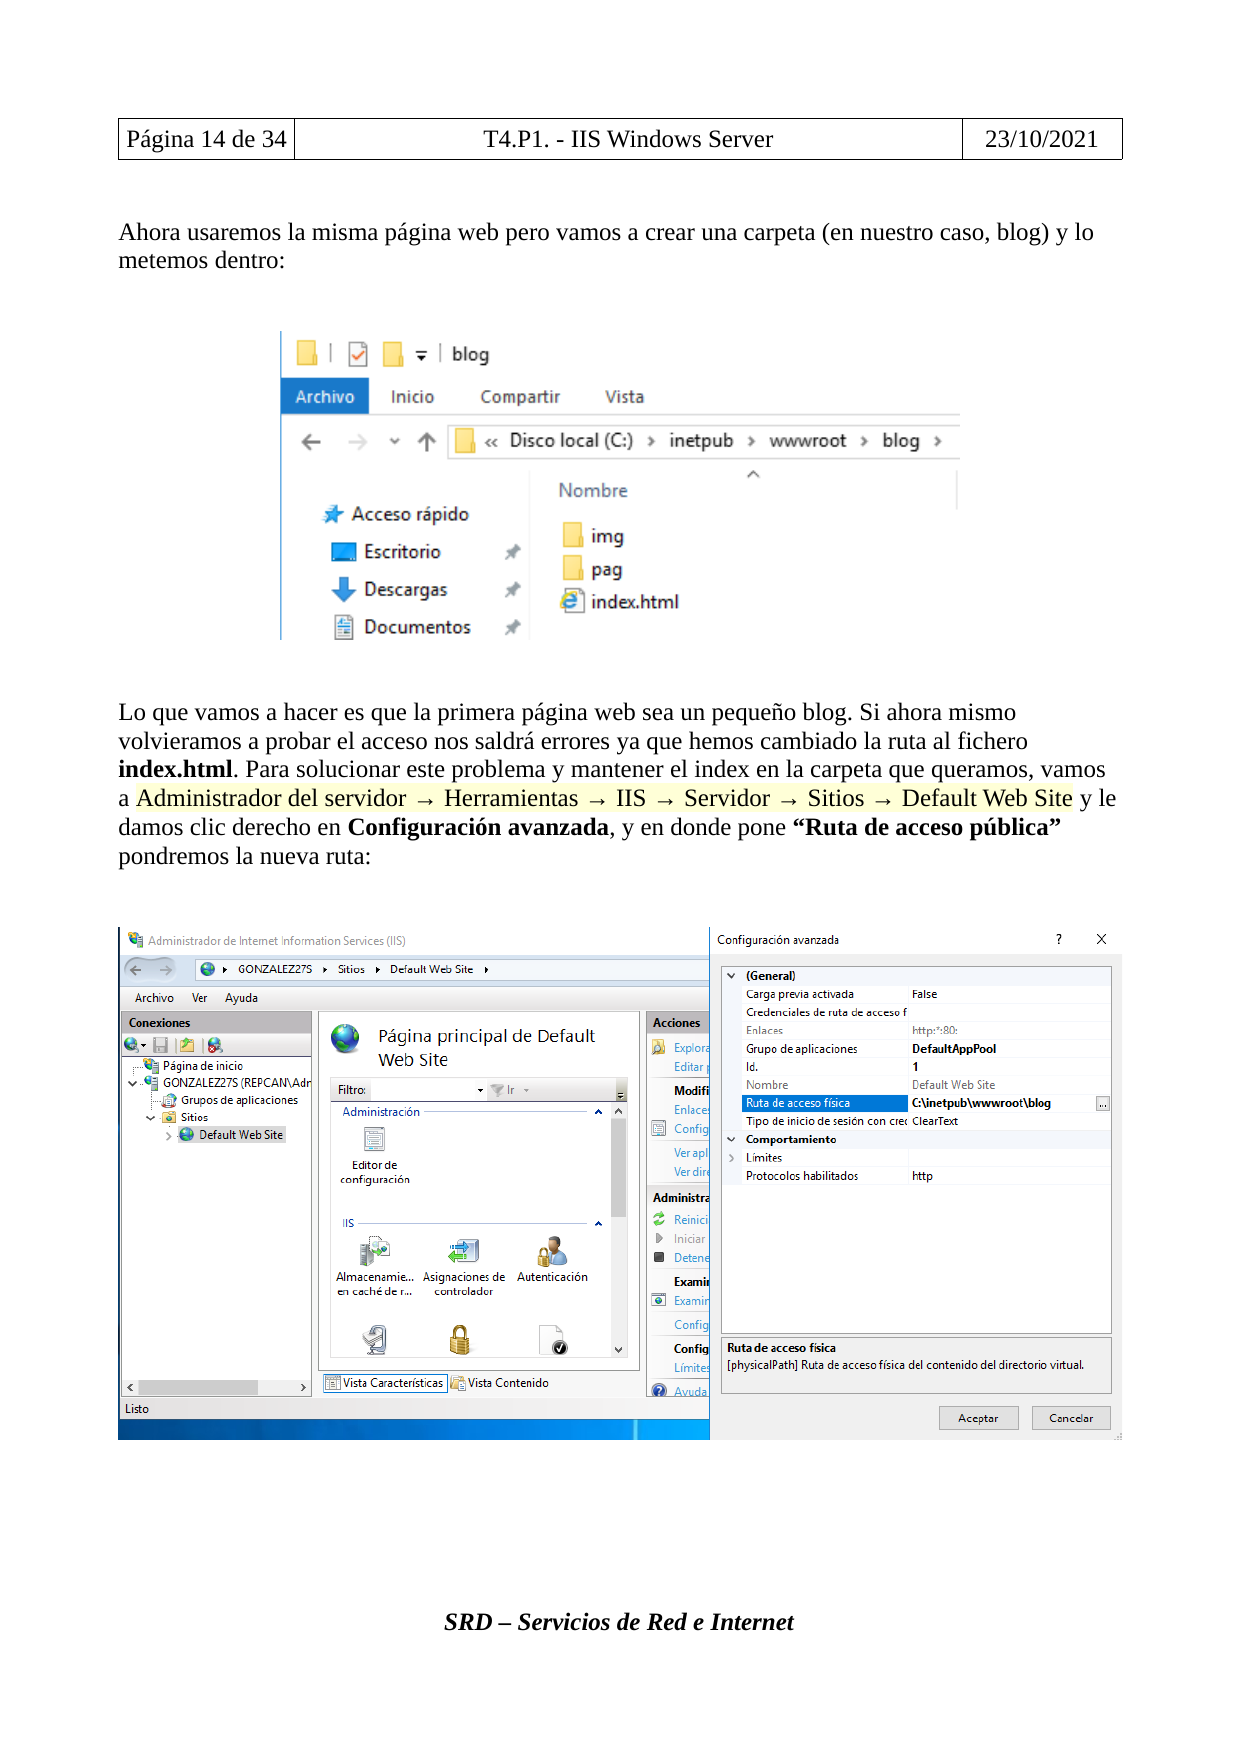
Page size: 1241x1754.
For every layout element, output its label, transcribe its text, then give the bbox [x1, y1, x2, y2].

text Ahora usaremos la misma página web pero vamos a crear una carpeta (en nuestro caso, blog) y lo metemos dentro: [118, 217, 1122, 274]
picture [118, 927, 1123, 1440]
text Lo que vamos a hacer es que la primera página web sea un pequeño blog. Si ahora mismo volvieramos a probar el acceso nos saldrá errores ya que hemos cambiado la ruta al fichero index.html. Para solucionar este problema y mantener el index en la carpeta que queramos, vamos a Administrador del servidor → Herramientas → IIS → Servidor → Sitios → Default Web Site y le damos clic derecho en Configuración avanzada, y en donde pone “Ruta de acceso pública” pondremos la nueva ruta: [118, 697, 1122, 869]
picture [280, 331, 960, 640]
